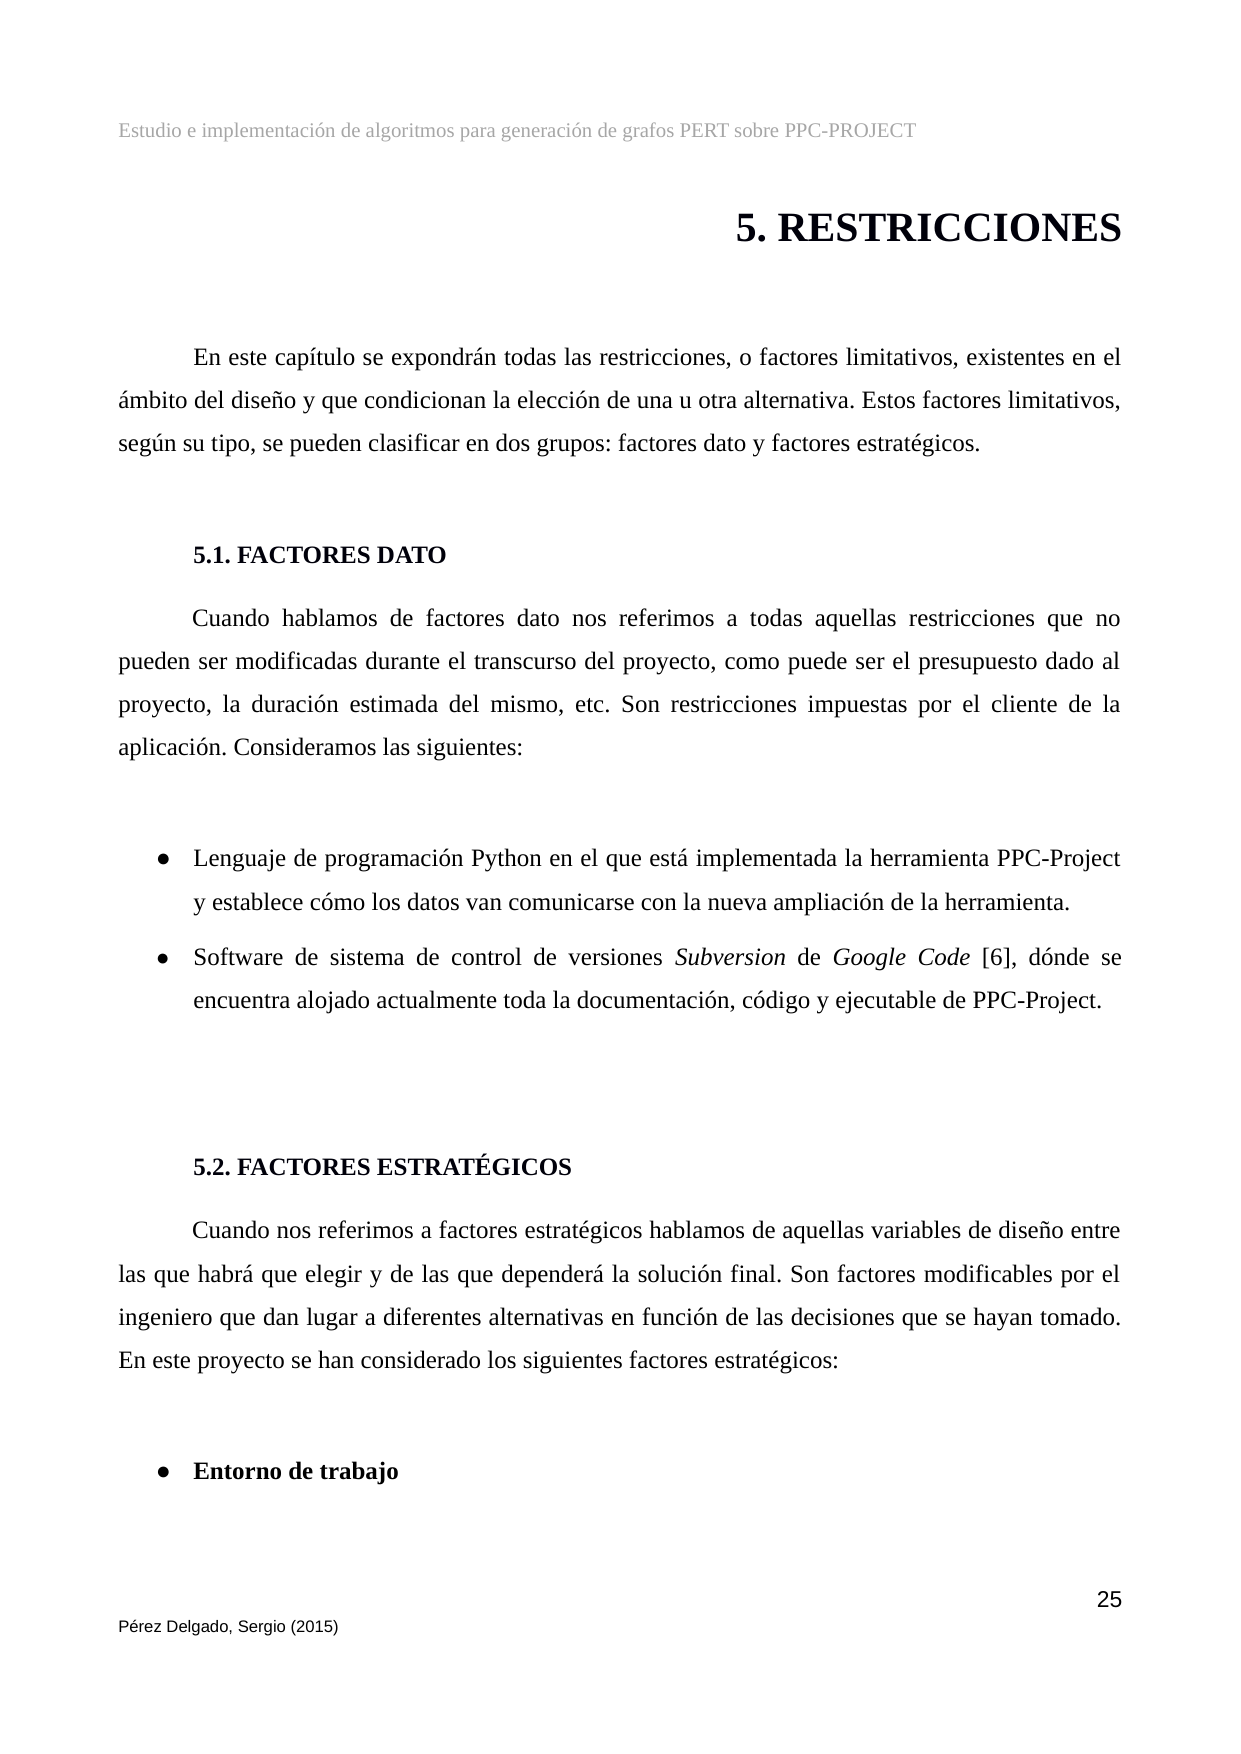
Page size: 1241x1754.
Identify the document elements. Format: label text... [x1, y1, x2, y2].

text En este capítulo se expondrán todas las restricciones, o factores limitativos, existentes en el ámbito del diseño y que condicionan la elección de una u otra alternativa. Estos factores limitativos, según su tipo, se pueden clasificar en dos grupos: factores dato y factores estratégicos. [118, 342, 1122, 457]
subtitle 5.1. FACTORES DATO [156, 540, 1122, 568]
subtitle 5.2. FACTORES ESTRATÉGICOS [156, 1152, 1122, 1181]
text Cuando hablamos de factores dato nos referimos a todas aquellas restricciones que no pueden ser modificadas durante el transcurso del proyecto, como puede ser el presupuesto dado al proyecto, la duración estimada del mismo, etc. Son restricciones impuestas por el cliente de la aplicación. Consideramos las siguientes: [118, 603, 1122, 761]
list Software de sistema de control de versiones Subversion de Google Code [6], dónde se encuentra alojado actualmente toda la documentación, código y ejecutable de PPC-Project. [156, 942, 1122, 1014]
list Entorno de trabajo [156, 1456, 1122, 1485]
text Cuando nos referimos a factores estratégicos hablamos de aquellas variables de diseño entre las que habrá que elegir y de las que dependerá la solución final. Son factores modificables por el ingeniero que dan lugar a diferentes alternativas en función de las decisiones que se hayan tomado. En este proyecto se han considerado los siguientes factores estratégicos: [118, 1216, 1122, 1374]
list Lenguaje de programación Python en el que está implementada la herramienta PPC-Project y establece cómo los datos van comunicarse con la nueva ampliación de la herramienta. [156, 843, 1122, 915]
subtitle 5. RESTRICCIONES [156, 202, 1122, 250]
